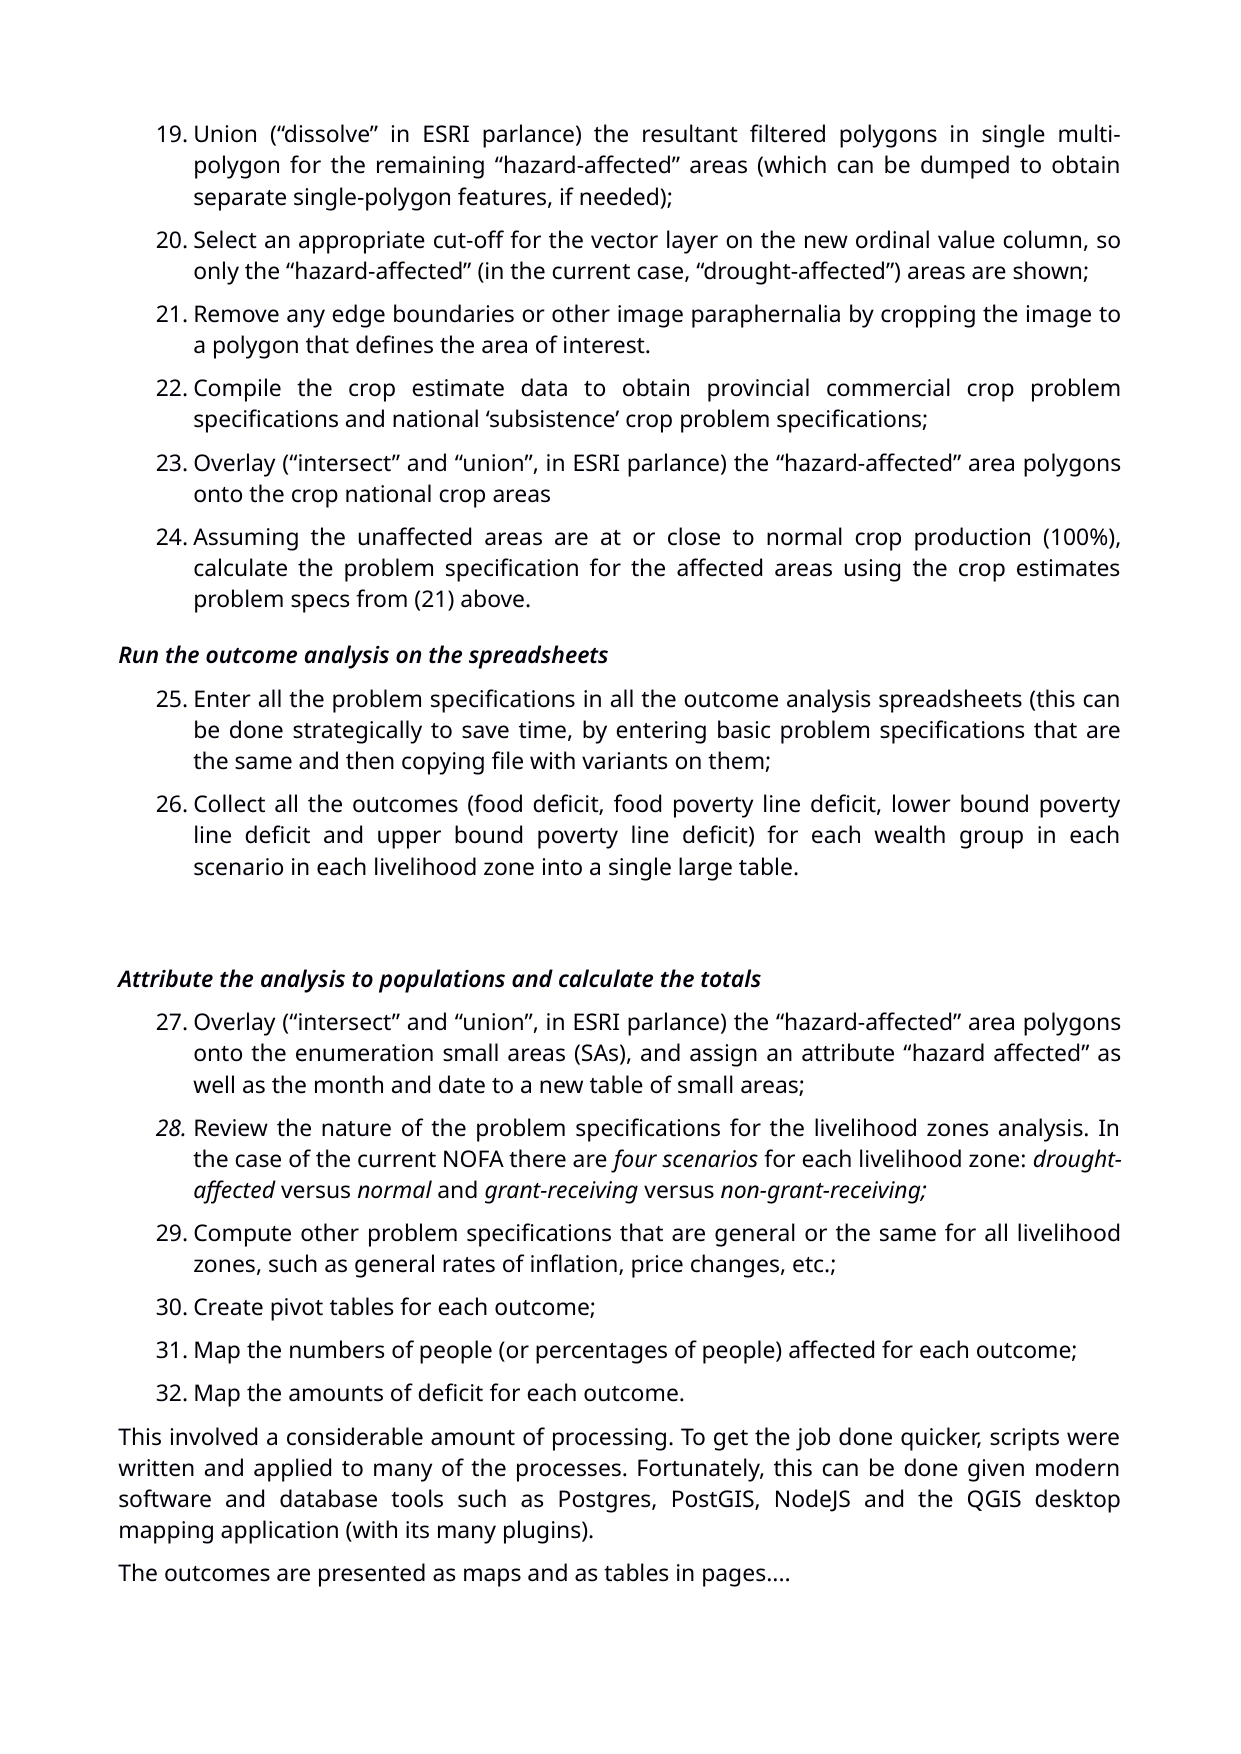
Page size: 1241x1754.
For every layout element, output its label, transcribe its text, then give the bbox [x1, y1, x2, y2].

list Compute other problem specifications that are general or the same for all livelihood zones, such as general rates of inflation, price changes, etc.; [156, 1217, 1122, 1279]
subtitle Run the outcome analysis on the spreadsheets [118, 639, 1122, 671]
list Map the amounts of deficit for each outcome. [156, 1377, 1122, 1409]
list Create pivot tables for each outcome; [156, 1291, 1122, 1323]
list Overlay (“intersect” and “union”, in ESRI parlance) the “hazard-affected” area polygons onto the crop national crop areas [156, 446, 1122, 509]
list Enter all the problem specifications in all the outcome analysis spreadsheets (this can be done strategically to save time, by entering basic problem specifications that are the same and then copying file with variants on them; [156, 682, 1122, 776]
list Compile the crop estimate data to obtain provincial commercial crop problem specifications and national ‘subsistence’ crop problem specifications; [156, 372, 1122, 435]
text The outcomes are presented as maps and as tables in pages.... [118, 1557, 1122, 1588]
list Map the numbers of people (or percentages of people) affected for each outcome; [156, 1334, 1122, 1366]
list Union (“dissolve” in ESRI parlance) the resultant filtered polygons in single multi-polygon for the remaining “hazard-affected” areas (which can be dumped to obtain separate single-polygon features, if needed); [156, 118, 1122, 212]
list Overlay (“intersect” and “union”, in ESRI parlance) the “hazard-affected” area polygons onto the enumeration small areas (SAs), and assign an attribute “hazard affected” as well as the month and date to a new table of small areas; [156, 1006, 1122, 1100]
subtitle Attribute the analysis to populations and calculate the totals [118, 963, 1122, 994]
list Assuming the unaffected areas are at or close to normal crop production (100%), calculate the problem specification for the affected areas using the crop estimates problem specs from (21) above. [156, 521, 1122, 614]
list Remove any edge boundaries or other image paraphernalia by cropping the image to a polygon that defines the area of interest. [156, 298, 1122, 360]
list Select an appropriate cut-off for the vector layer on the new ordinal value column, so only the “hazard-affected” (in the current case, “drought-affected”) areas are shown; [156, 224, 1122, 286]
list Review the nature of the problem specifications for the livelihood zones analysis. In the case of the current NOFA there are four scenarios for each livelihood zone: drought-affected versus normal and grant-receiving versus non-grant-receiving; [156, 1112, 1122, 1205]
text This involved a considerable amount of processing. To get the job done quicker, scripts were written and applied to many of the processes. Fortunately, this can be done given modern software and database tools such as Postgres, PostGIS, NodeJS and the QGIS desktop mapping application (with its many plugins). [118, 1420, 1122, 1545]
list Collect all the outcomes (food deficit, food poverty line deficit, lower bound poverty line deficit and upper bound poverty line deficit) for each wealth group in each scenario in each livelihood zone into a single large table. [156, 788, 1122, 882]
